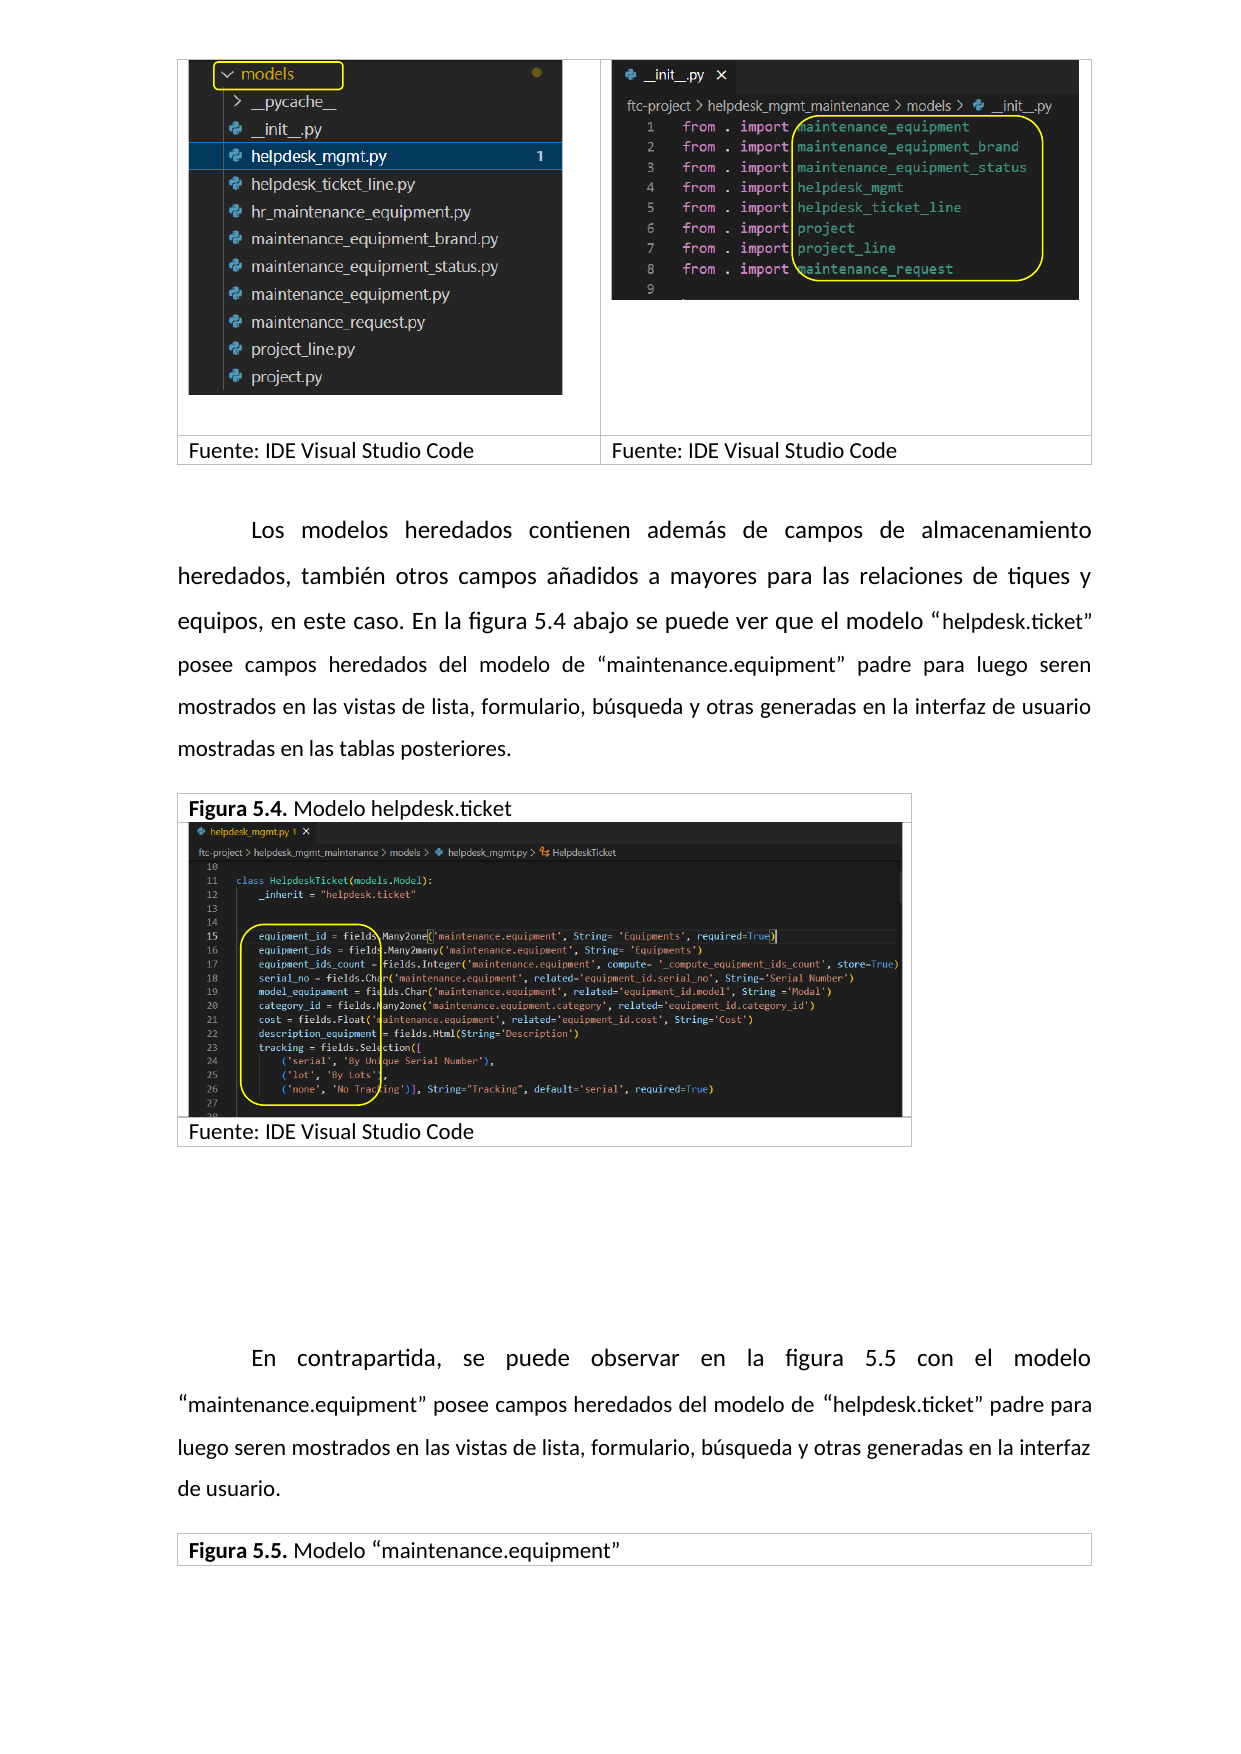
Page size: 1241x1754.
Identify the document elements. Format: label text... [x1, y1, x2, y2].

table_cell [903, 823, 911, 1116]
table_header Figura 5.4. Modelo helpdesk.ticket [178, 794, 911, 822]
table_header Figura 5.5. Modelo “maintenance.equipment” [178, 1534, 1091, 1565]
table_cell [178, 823, 188, 1116]
text Los modelos heredados contienen además de campos de almacenamiento heredados, también otros campos añadidos a mayores para las relaciones de tiques y equipos, en este caso. En la figura 5.4 abajo se puede ver que el modelo “helpdesk.ticket” posee campos heredados del modelo de “maintenance.equipment” padre para luego seren mostrados en las vistas de lista, formulario, búsqueda y otras generadas en la interfaz de usuario mostradas en las tablas posteriores. [177, 514, 1093, 762]
table_cell [601, 60, 1091, 435]
table_cell Fuente: IDE Visual Studio Code [601, 436, 1091, 464]
text En contrapartida, se puede observar en la figura 5.5 con el modelo “maintenance.equipment” posee campos heredados del modelo de “helpdesk.ticket” padre para luego seren mostrados en las vistas de lista, formulario, búsqueda y otras generadas en la interfaz de usuario. [177, 1342, 1093, 1503]
table_cell [178, 60, 600, 435]
table_cell Fuente: IDE Visual Studio Code [178, 1118, 911, 1146]
table_cell Fuente: IDE Visual Studio Code [178, 436, 600, 464]
